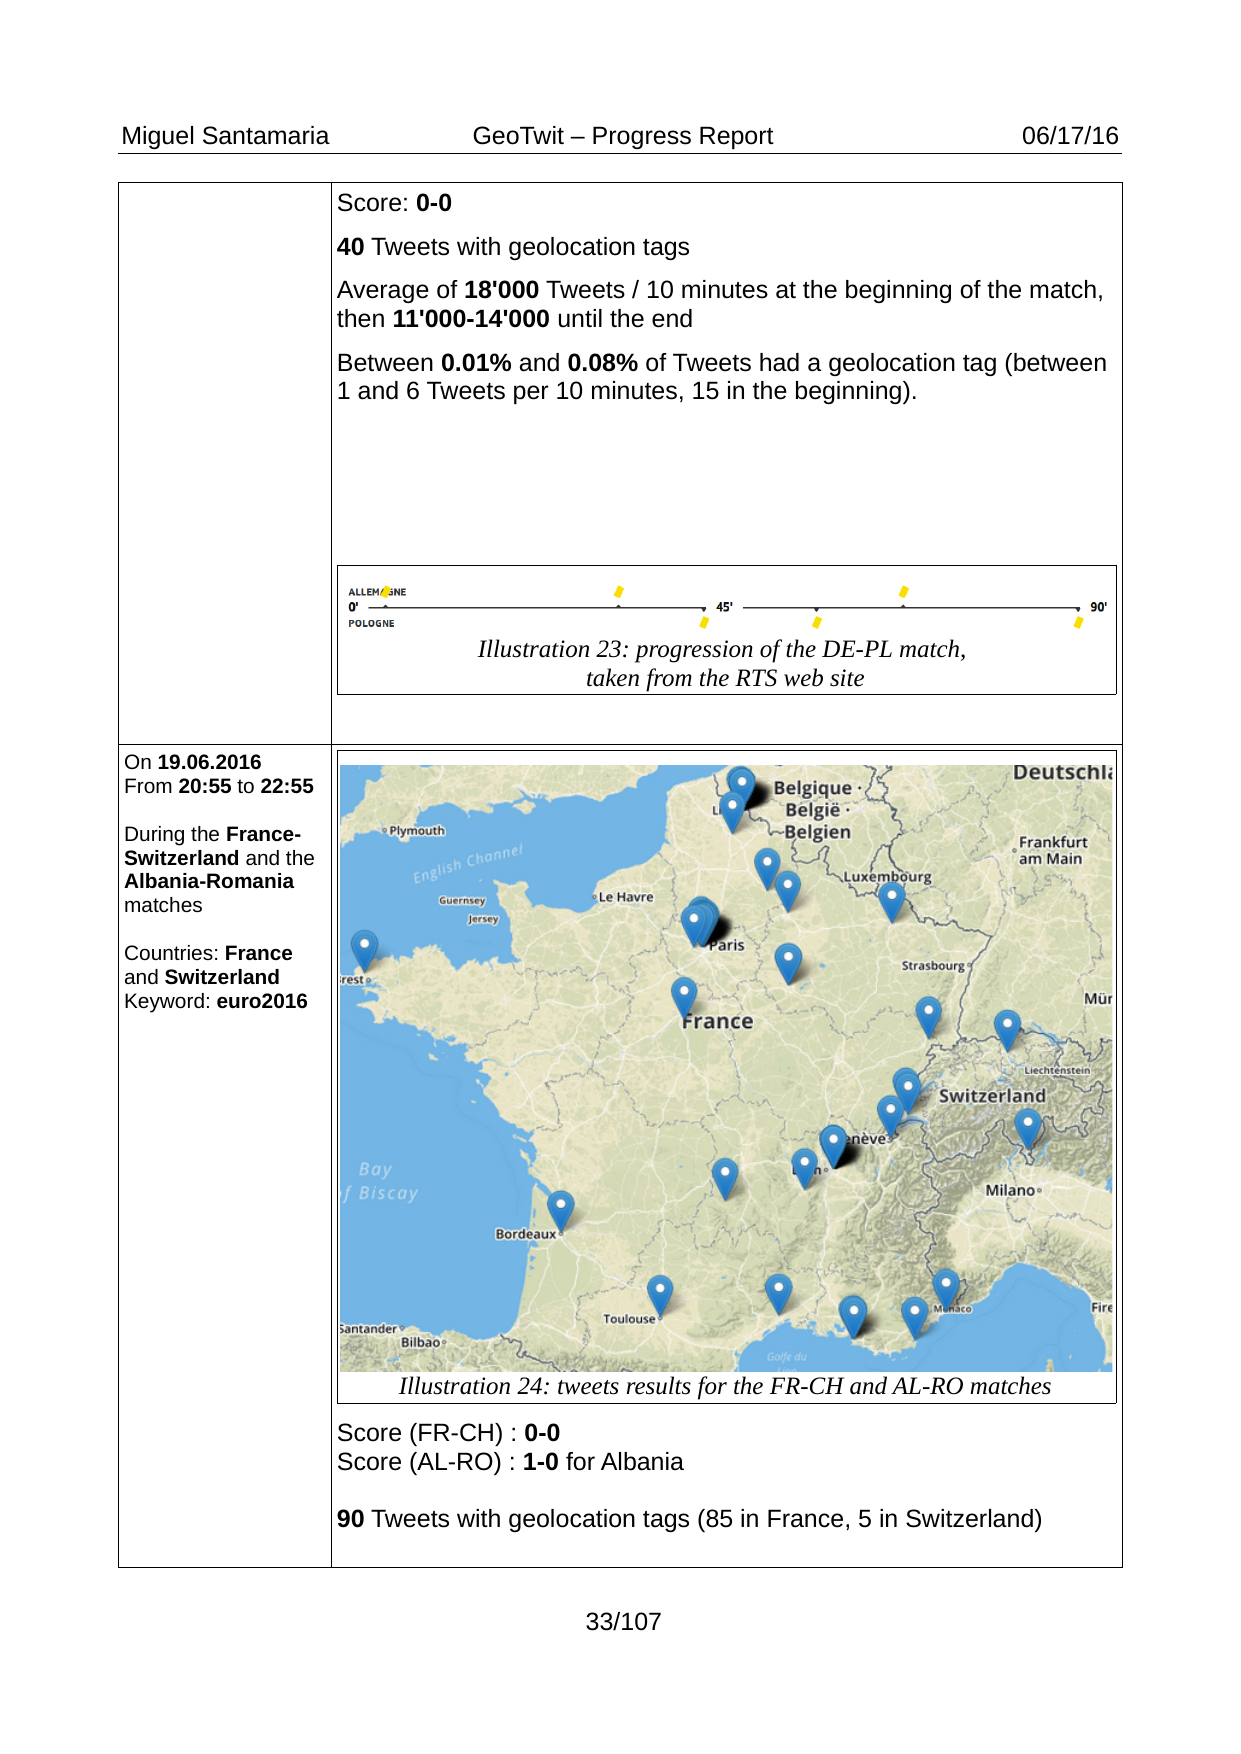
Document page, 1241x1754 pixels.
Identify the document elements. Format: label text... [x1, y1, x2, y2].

table_cell Score (FR-CH) : 0-0 Score (AL-RO) : 1-0 for Albania 90 Tweets with geolocation tags (85 in France, 5 in Switzerland) Average of 10'000-13'000 Tweets per 10 minutes, and 20'800 at the end of the matches Between 0.03% and 0.18% of Tweets had a geolocation tag (between 5 and 24 Tweets per 10 minutes). There was a lot of Tweets in Lyon (the city in where the AL-RO match took place), Paris and Lille (the city in where the FR-CH match took place). [332, 745, 1122, 1567]
table_cell [119, 183, 331, 744]
table_cell On 19.06.2016 From 20:55 to 22:55 During the France-Switzerland and the Albania-Romania matches Countries: France and Switzerland Keyword: euro2016 [119, 745, 331, 1567]
picture [340, 580, 1112, 634]
picture [340, 765, 1113, 1372]
table_cell Score: 0-0 40 Tweets with geolocation tags Average of 18'000 Tweets / 10 minutes at the beginning of the match, then 11'000-14'000 until the end Between 0.01% and 0.08% of Tweets had a geolocation tag (between 1 and 6 Tweets per 10 minutes, 15 in the beginning). [332, 183, 1122, 744]
